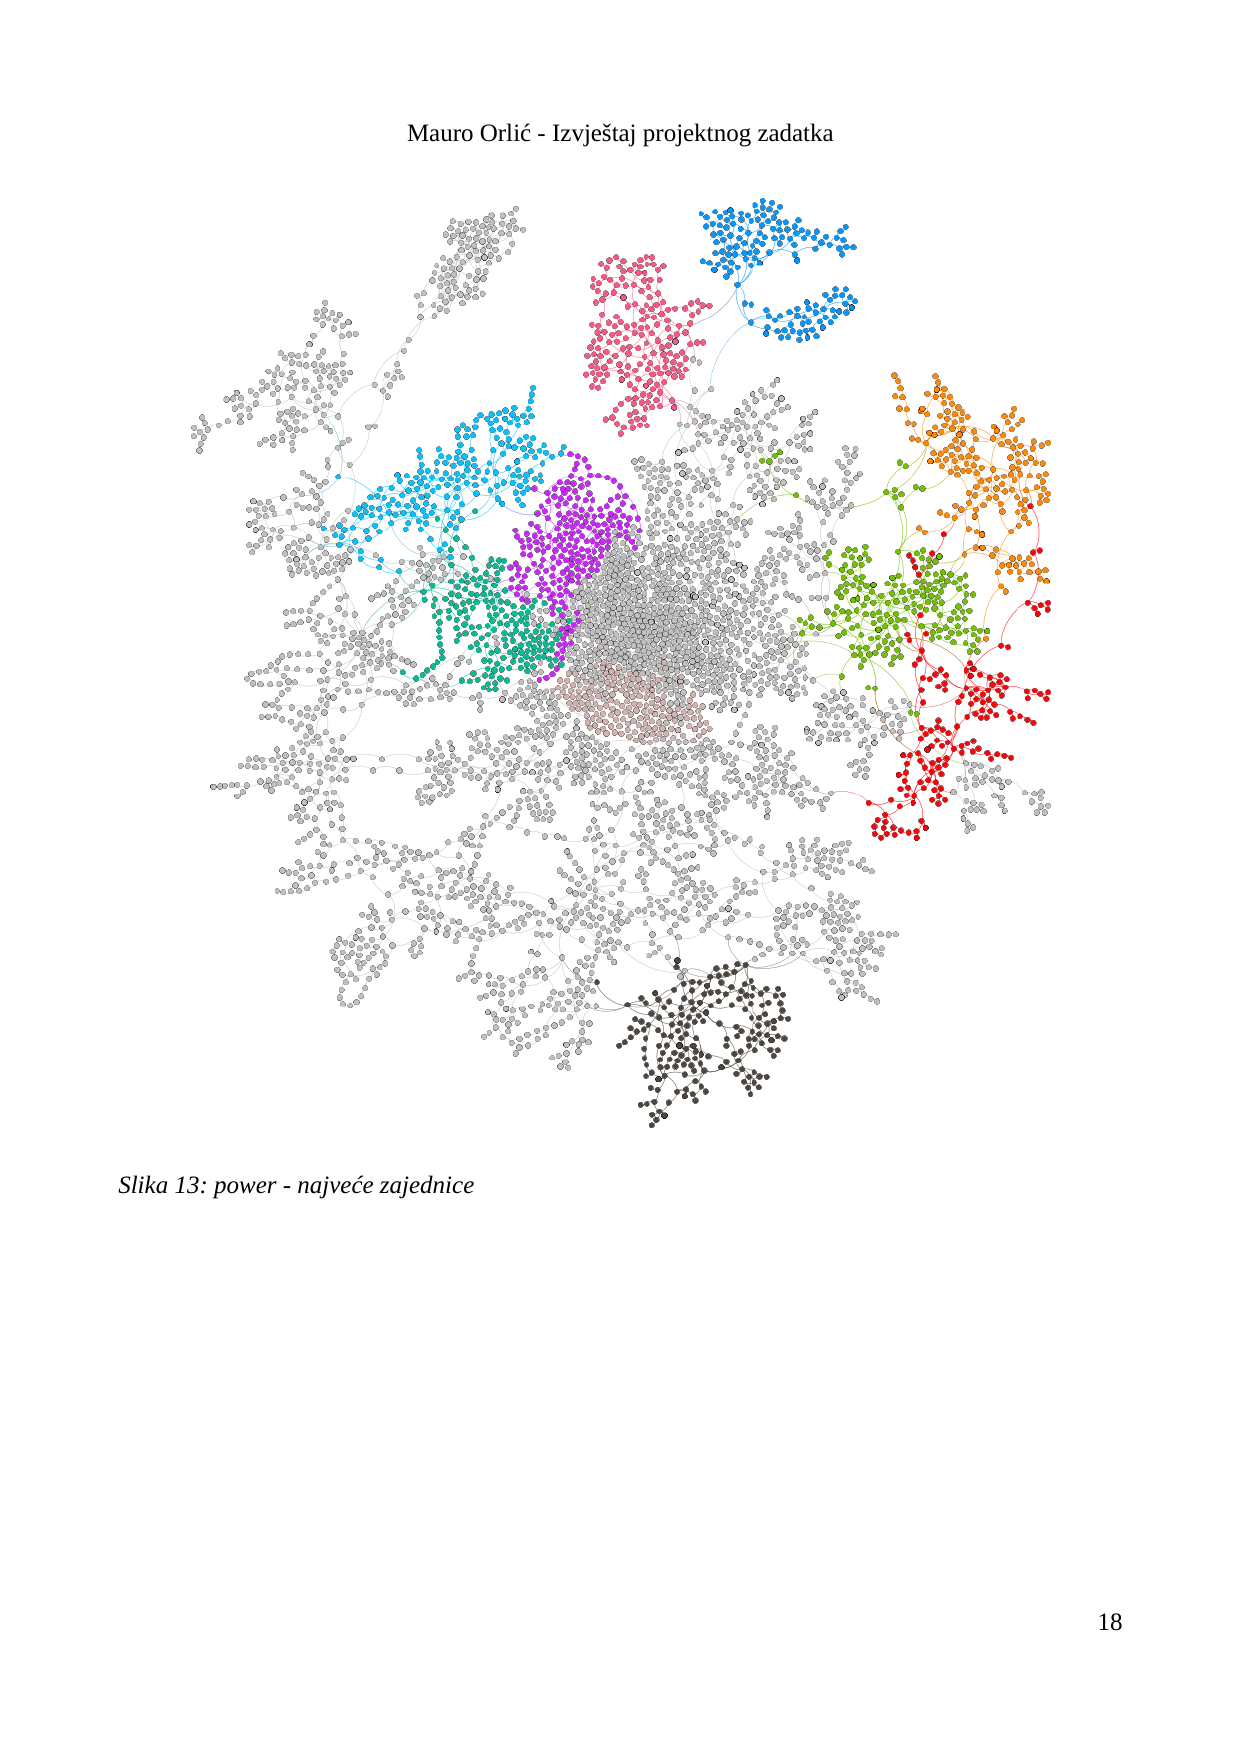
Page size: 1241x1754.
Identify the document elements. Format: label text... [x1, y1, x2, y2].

picture [118, 160, 1123, 1165]
text Slika 13: power - najveće zajednice [118, 1165, 1122, 1198]
